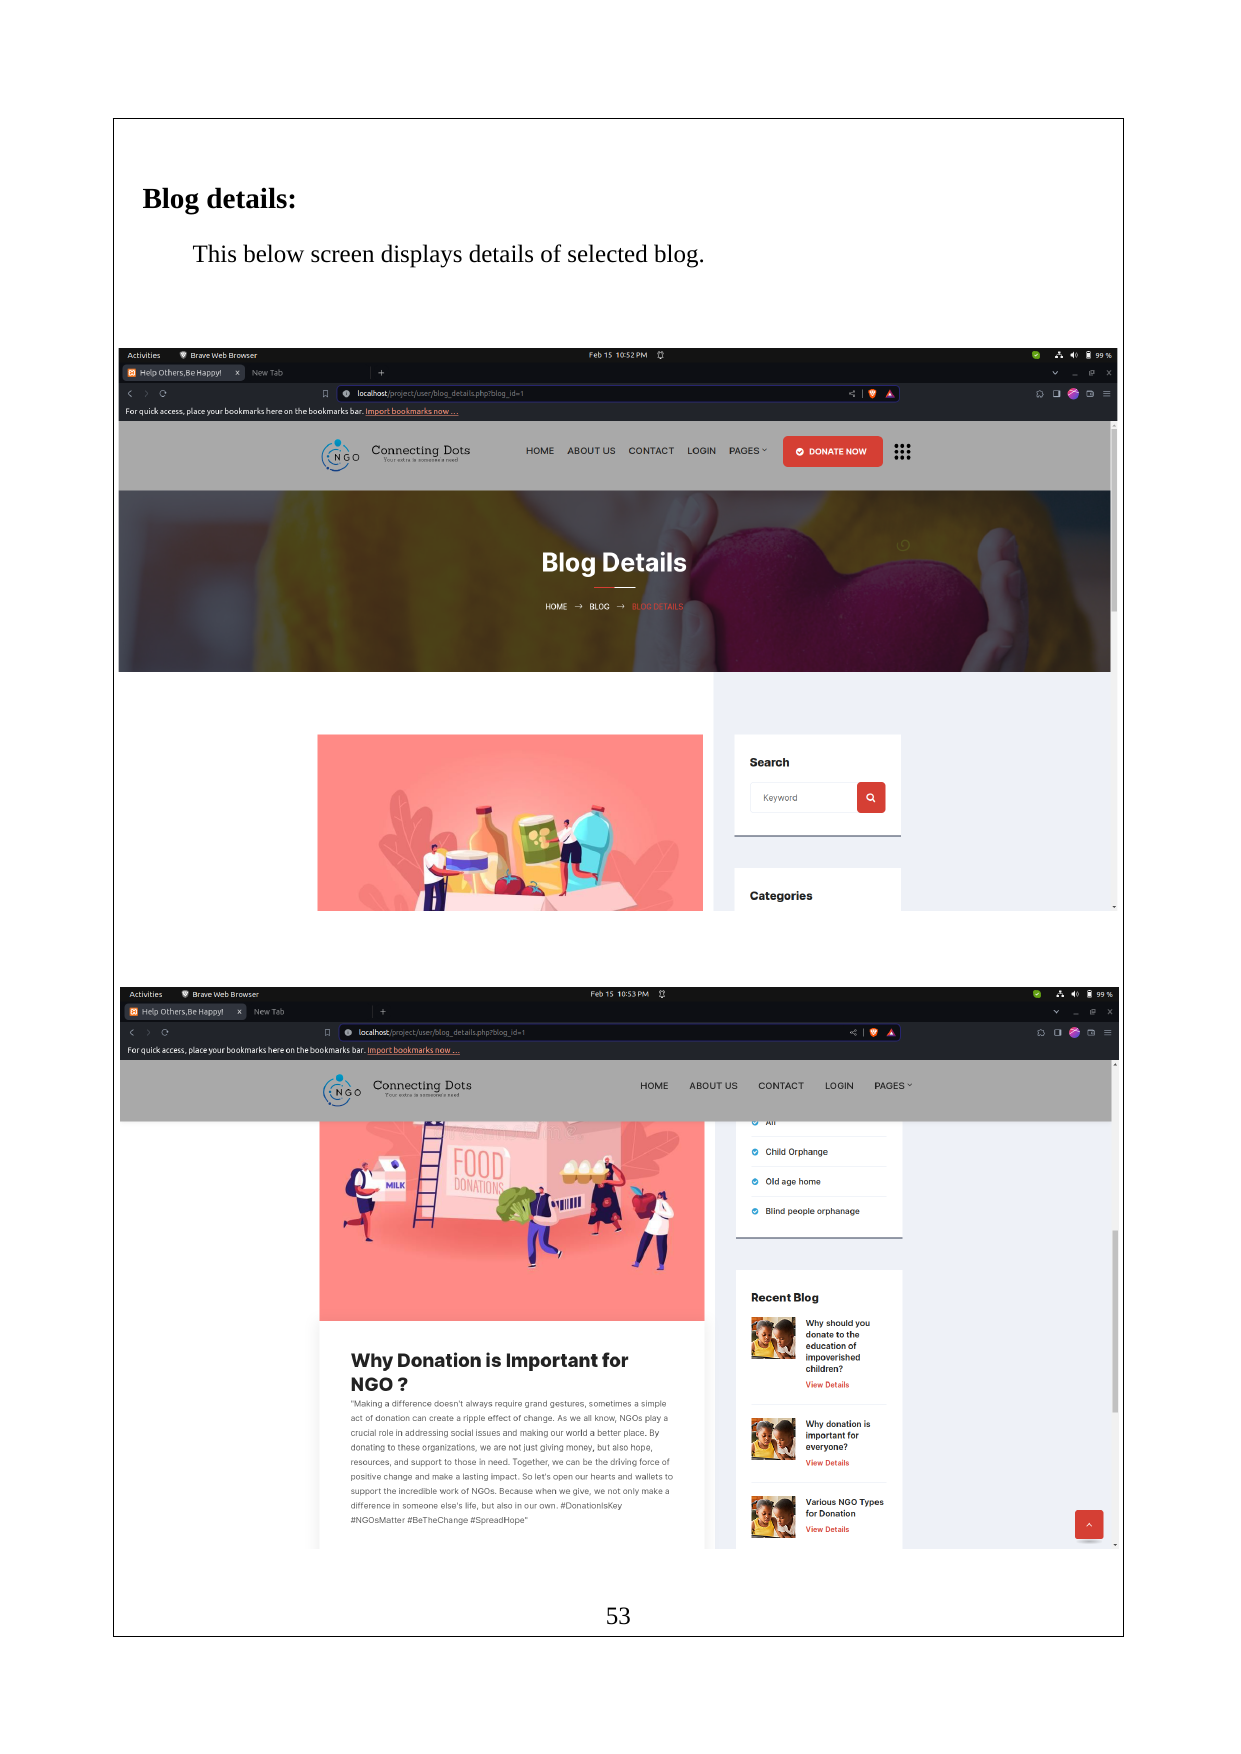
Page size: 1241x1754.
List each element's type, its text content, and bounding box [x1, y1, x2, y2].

picture [118, 348, 1118, 911]
text Blog details: [142, 181, 1094, 215]
picture [120, 987, 1119, 1549]
text This below screen displays details of selected blog. [142, 239, 1094, 267]
